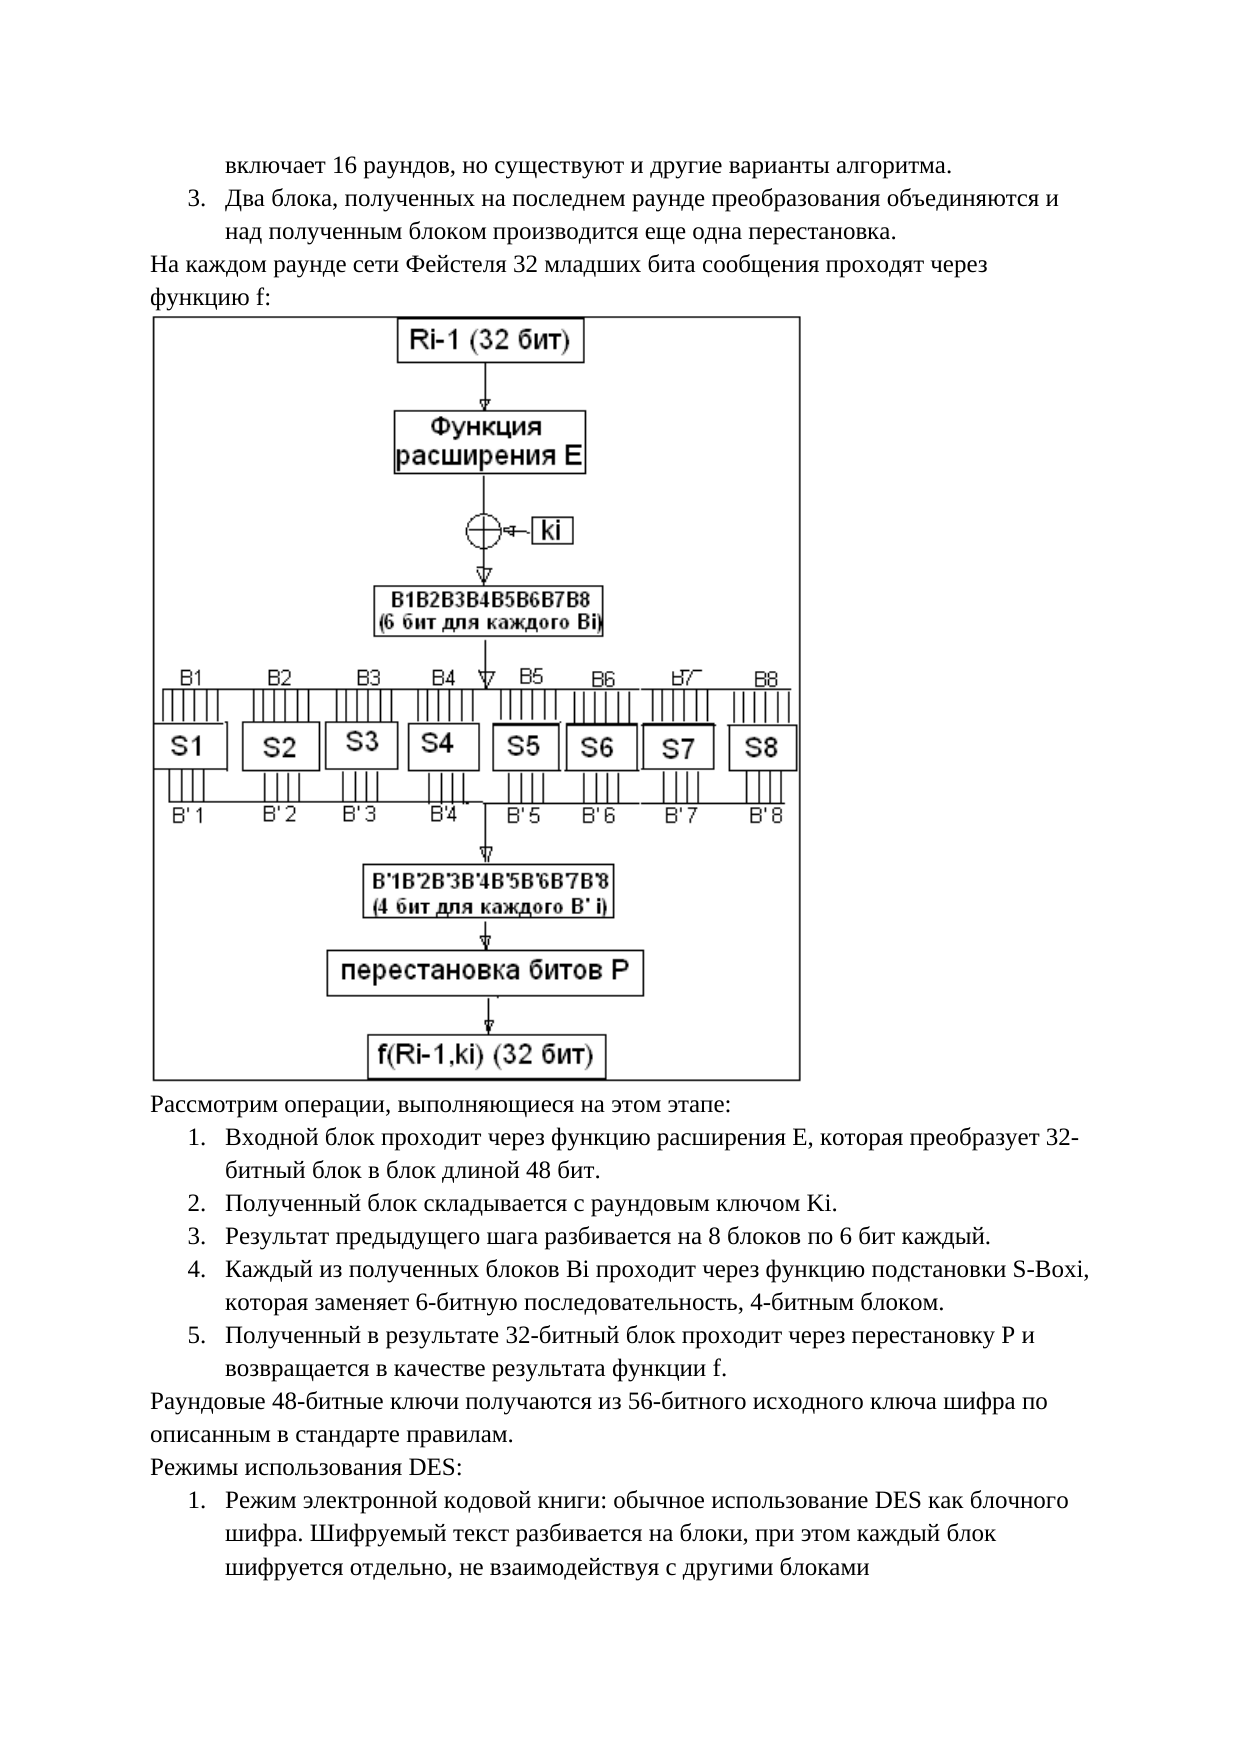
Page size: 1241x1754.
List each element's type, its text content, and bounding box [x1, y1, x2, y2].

text На каждом раунде сети Фейстеля 32 младших бита сообщения проходят через функцию f: [150, 249, 1090, 311]
list Каждый из полученных блоков Bi проходит через функцию подстановки S-Boxi, которая заменяет 6-битную последовательность, 4-битным блоком. [187, 1254, 1090, 1316]
list Полученный в результате 32-битный блок проходит через перестановку P и возвращается в качестве результата функции f. [187, 1320, 1090, 1382]
list Режим электронной кодовой книги: обычное использование DES как блочного шифра. Шифруемый текст разбивается на блоки, при этом каждый блок шифруется отдельно, не взаимодействуя с другими блоками [187, 1486, 1090, 1580]
text Раундовые 48-битные ключи получаются из 56-битного исходного ключа шифра по описанным в стандарте правилам. [150, 1386, 1090, 1448]
list Полученный блок складывается с раундовым ключом Ki. [187, 1188, 1090, 1217]
picture [150, 315, 804, 1086]
text Режимы использования DES: [150, 1452, 1090, 1481]
list включает 16 раундов, но существуют и другие варианты алгоритма. [187, 150, 1090, 179]
list Два блока, полученных на последнем раунде преобразования объединяются и над полученным блоком производится еще одна перестановка. [187, 183, 1090, 245]
list Результат предыдущего шага разбивается на 8 блоков по 6 бит каждый. [187, 1221, 1090, 1250]
list Входной блок проходит через функцию расширения E, которая преобразует 32-битный блок в блок длиной 48 бит. [187, 1122, 1090, 1184]
text Рассмотрим операции, выполняющиеся на этом этапе: [150, 1089, 1090, 1118]
